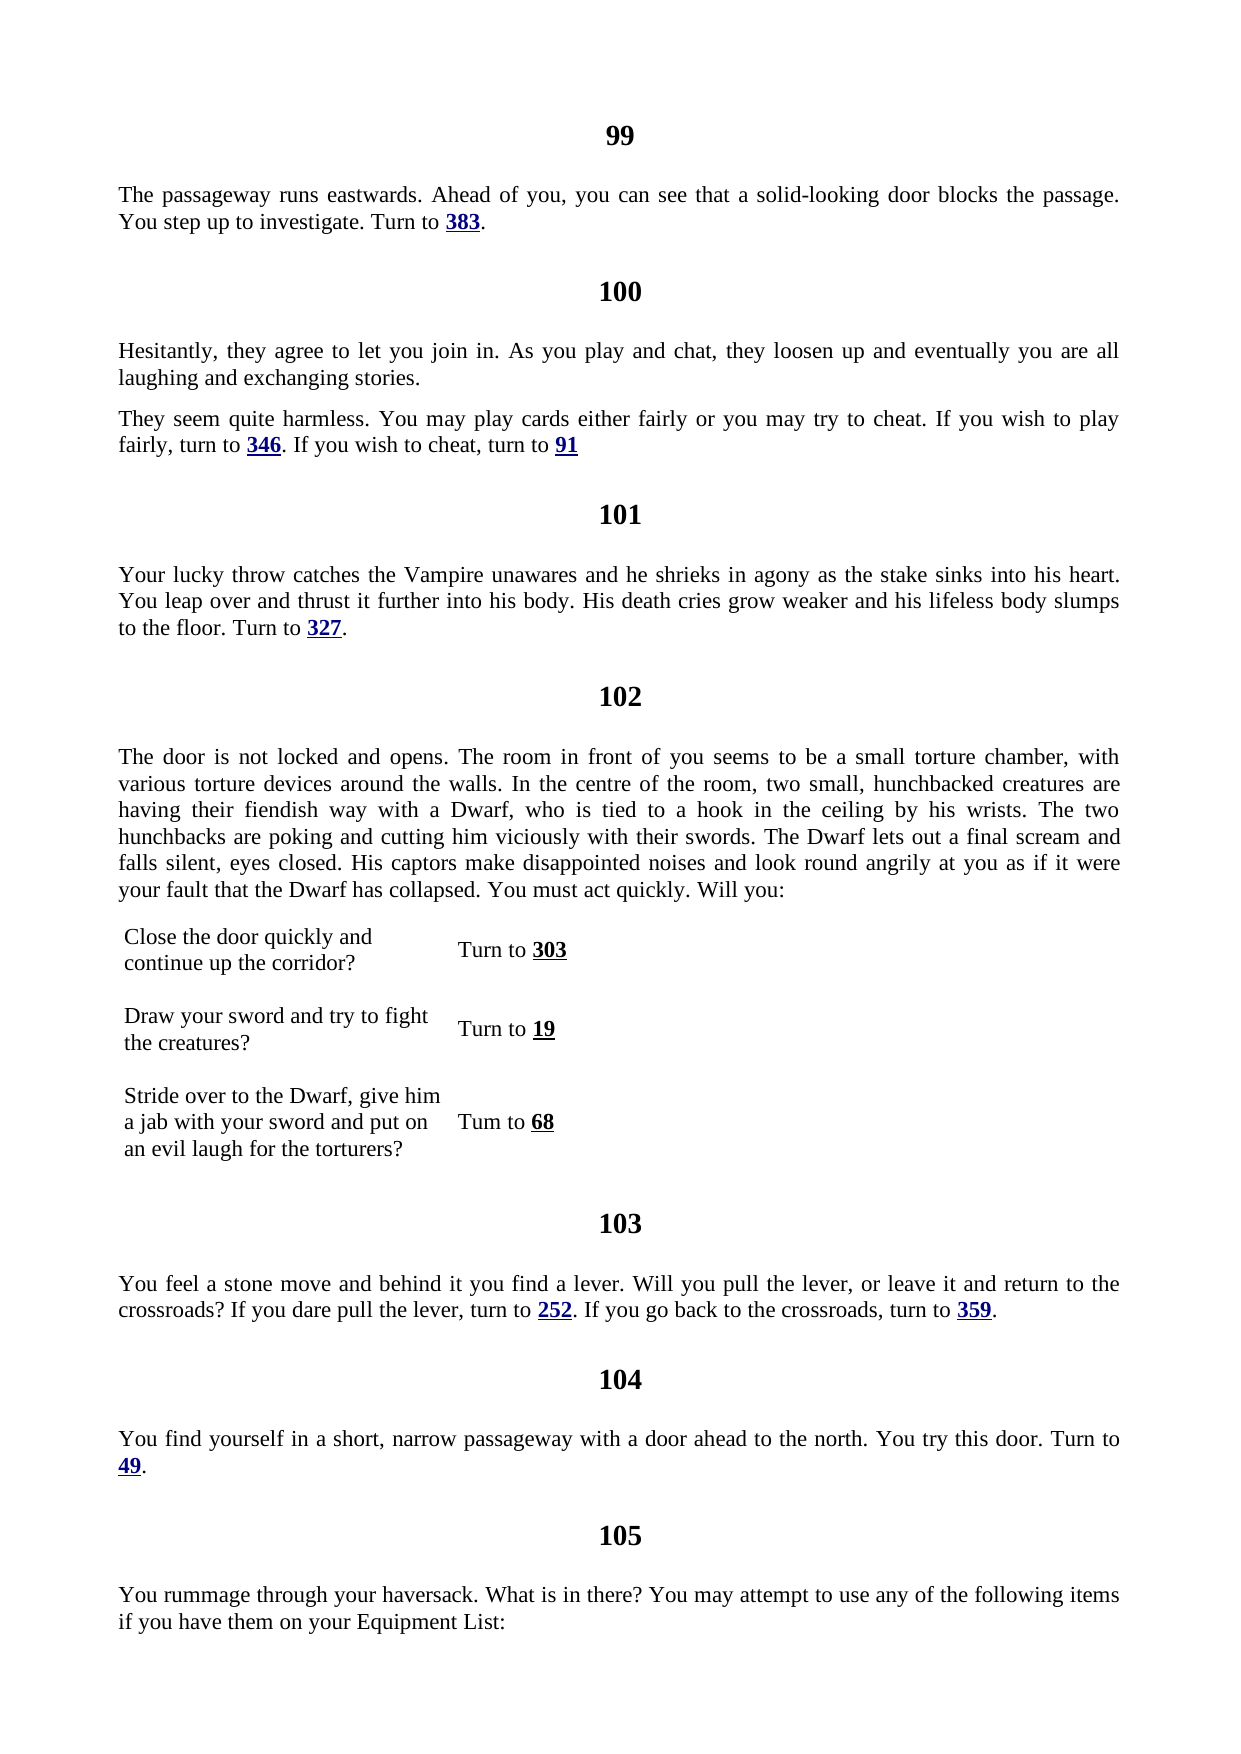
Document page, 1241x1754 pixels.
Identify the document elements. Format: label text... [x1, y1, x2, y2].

table_cell Tum to 68 [452, 1076, 613, 1182]
subtitle 103 [118, 1206, 1122, 1240]
text Your lucky throw catches the Vampire unawares and he shrieks in agony as the stake sinks into his heart. You leap over and thrust it further into his body. His death cries grow weaker and his lifeless body slumps to the floor. Turn to 327. [118, 561, 1122, 640]
table_cell Turn to 19 [452, 996, 613, 1076]
text You rummage through your haversack. What is in there? You may attempt to use any of the following items if you have them on your Equipment List: [118, 1581, 1122, 1634]
subtitle 105 [118, 1518, 1122, 1551]
table_header Close the door quickly and continue up the corridor? [118, 917, 452, 996]
subtitle 102 [118, 680, 1122, 713]
text Hesitantly, they agree to let you join in. As you play and chat, they loosen up and eventually you are all laughing and exchanging stories. [118, 337, 1122, 390]
text They seem quite harmless. You may play cards either fairly or you may try to cheat. If you wish to play fairly, turn to 346. If you wish to cheat, turn to 91 [118, 405, 1122, 458]
text You find yourself in a short, narrow passageway with a door ahead to the north. You try this door. Turn to 49. [118, 1425, 1122, 1478]
subtitle 100 [118, 274, 1122, 307]
subtitle 101 [118, 497, 1122, 531]
text The passageway runs eastwards. Ahead of you, you can see that a solid-looking door blocks the passage. You step up to investigate. Turn to 383. [118, 181, 1122, 234]
text You feel a stone move and behind it you find a lever. Will you pull the lever, or leave it and return to the crossroads? If you dare pull the lever, turn to 252. If you go back to the crossroads, turn to 359. [118, 1269, 1122, 1323]
table_cell Stride over to the Dwarf, give him a jab with your sword and put on an evil laugh for the torturers? [118, 1076, 452, 1182]
table_cell Draw your sword and try to fight the creatures? [118, 996, 452, 1076]
subtitle 99 [118, 118, 1122, 152]
text The door is not locked and opens. The room in front of you seems to be a small torture chamber, with various torture devices around the walls. In the centre of the room, two small, hunchbacked creatures are having their fiendish way with a Dwarf, who is tied to a hook in the ceiling by his wrists. The two hunchbacks are poking and cutting him viciously with their swords. The Dwarf lets out a final scream and falls silent, eyes closed. His captors make disappointed noises and look round angrily at you as if it were your fault that the Dwarf has collapsed. You must act quickly. Will you: [118, 743, 1122, 902]
subtitle 104 [118, 1362, 1122, 1396]
table_header Turn to 303 [452, 917, 613, 996]
